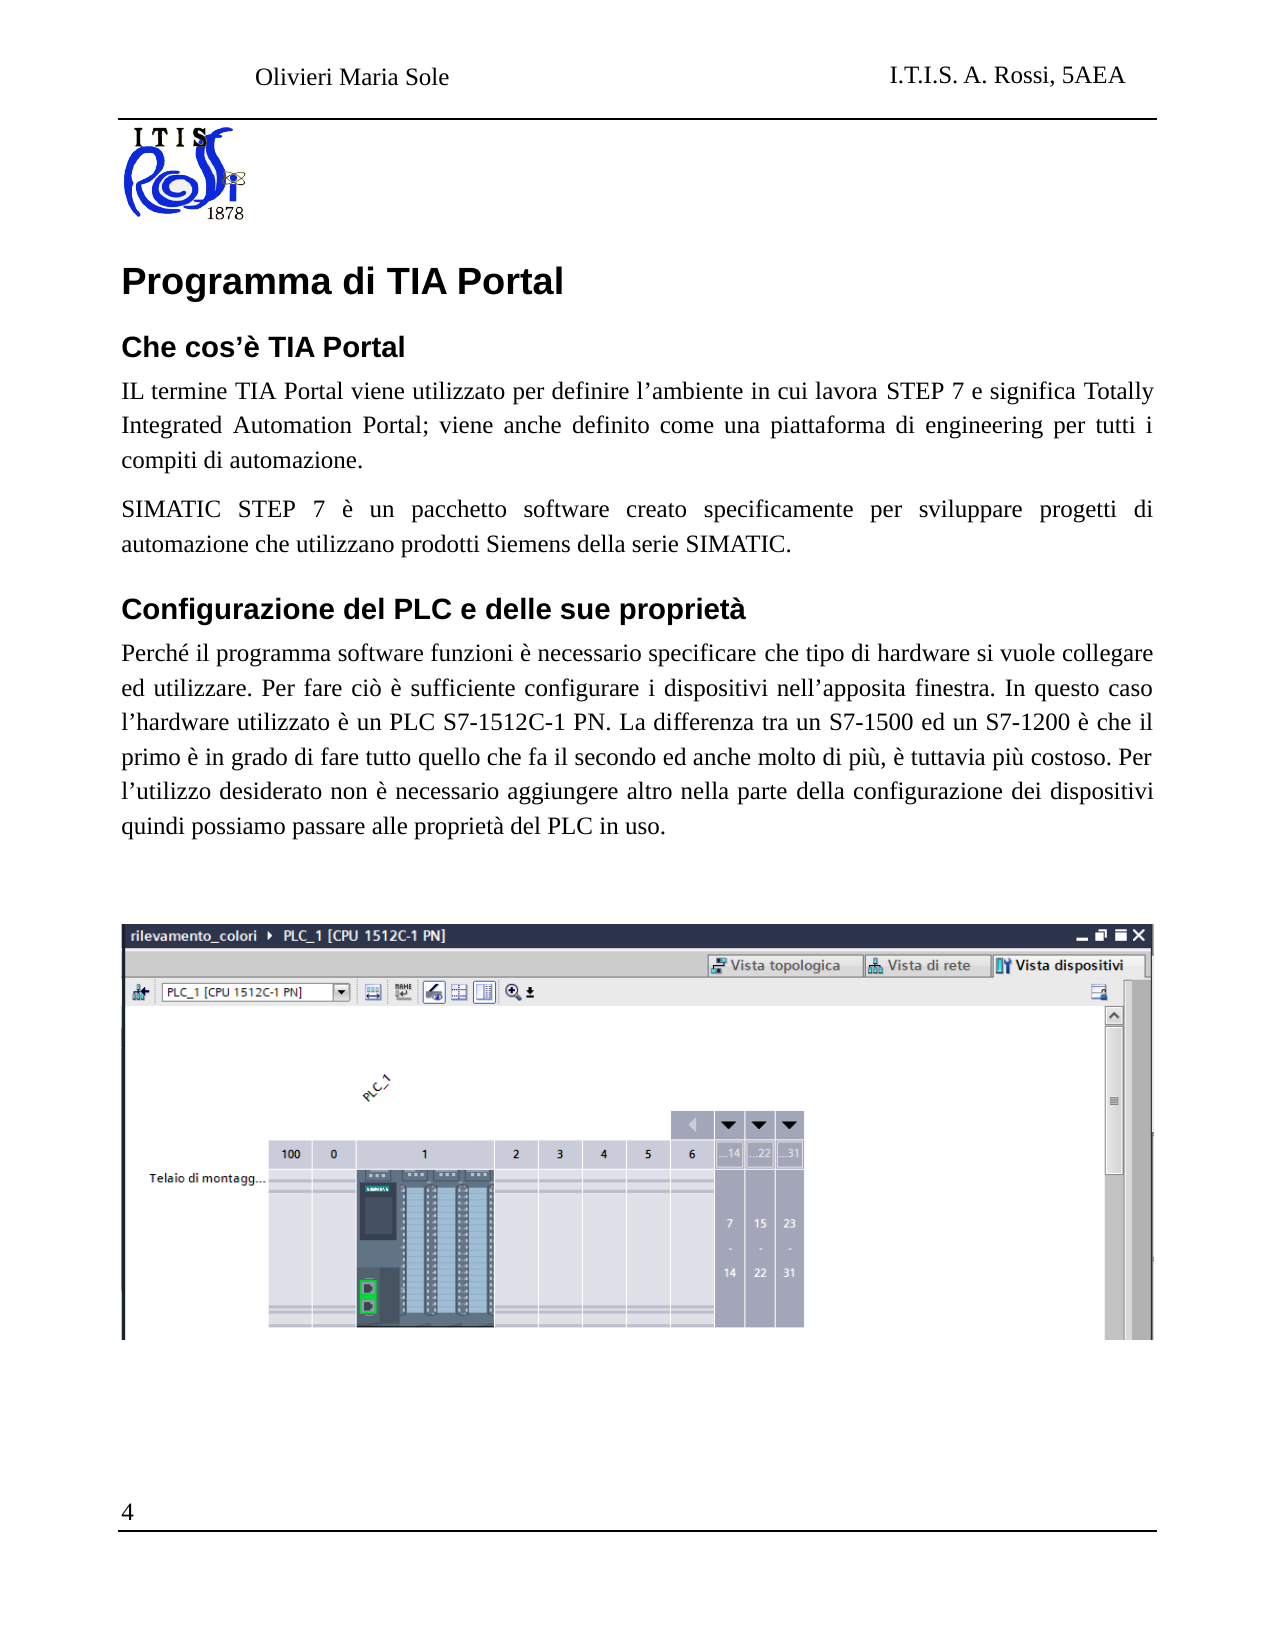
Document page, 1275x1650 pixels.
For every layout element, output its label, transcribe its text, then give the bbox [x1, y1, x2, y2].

text Perché il programma software funzioni è necessario specificare che tipo di hardware si vuole collegare ed utilizzare. Per fare ciò è sufficiente configurare i dispositivi nell’apposita finestra. In questo caso l’hardware utilizzato è un PLC S7-1512C-1 PN. La differenza tra un S7-1500 ed un S7-1200 è che il primo è in grado di fare tutto quello che fa il secondo ed anche molto di più, è tuttavia più costoso. Per l’utilizzo desiderato non è necessario aggiungere altro nella parte della configurazione dei dispositivi quindi possiamo passare alle proprietà del PLC in uso. [121, 638, 1154, 840]
picture [121, 123, 249, 225]
picture [121, 924, 1154, 1340]
subtitle Programma di TIA Portal [121, 259, 1154, 303]
subtitle Che cos’è TIA Portal [121, 330, 1154, 364]
subtitle Configurazione del PLC e delle sue proprietà [121, 592, 1154, 626]
text IL termine TIA Portal viene utilizzato per definire l’ambiente in cui lavora STEP 7 e significa Totally Integrated Automation Portal; viene anche definito come una piattaforma di engineering per tutti i compiti di automazione. [121, 376, 1154, 474]
text SIMATIC STEP 7 è un pacchetto software creato specificamente per sviluppare progetti di automazione che utilizzano prodotti Siemens della serie SIMATIC. [121, 494, 1154, 557]
